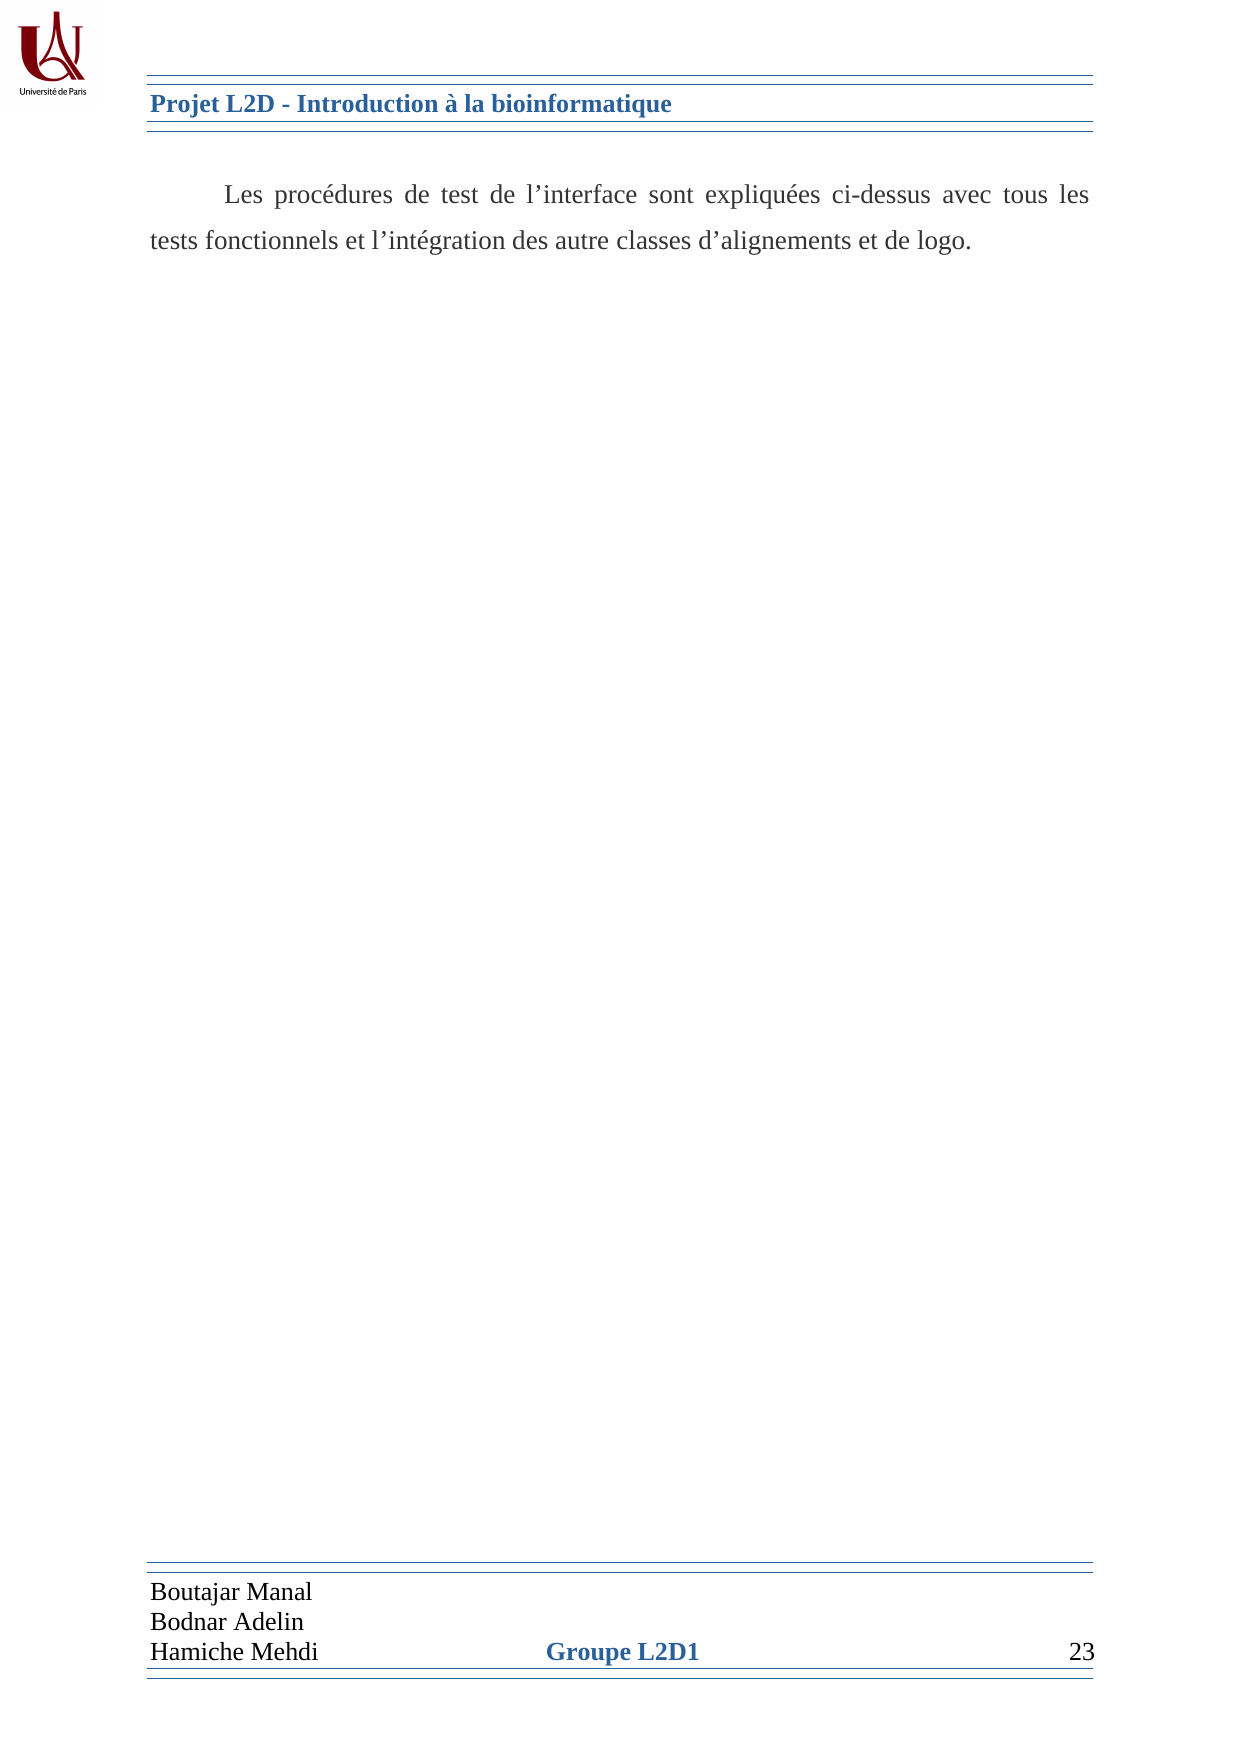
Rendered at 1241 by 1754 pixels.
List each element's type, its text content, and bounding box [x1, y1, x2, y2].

picture [0, 0, 101, 107]
text Les procédures de test de l’interface sont expliquées ci-dessus avec tous les tests fonctionnels et l’intégration des autre classes d’alignements et de logo. [150, 178, 1090, 256]
